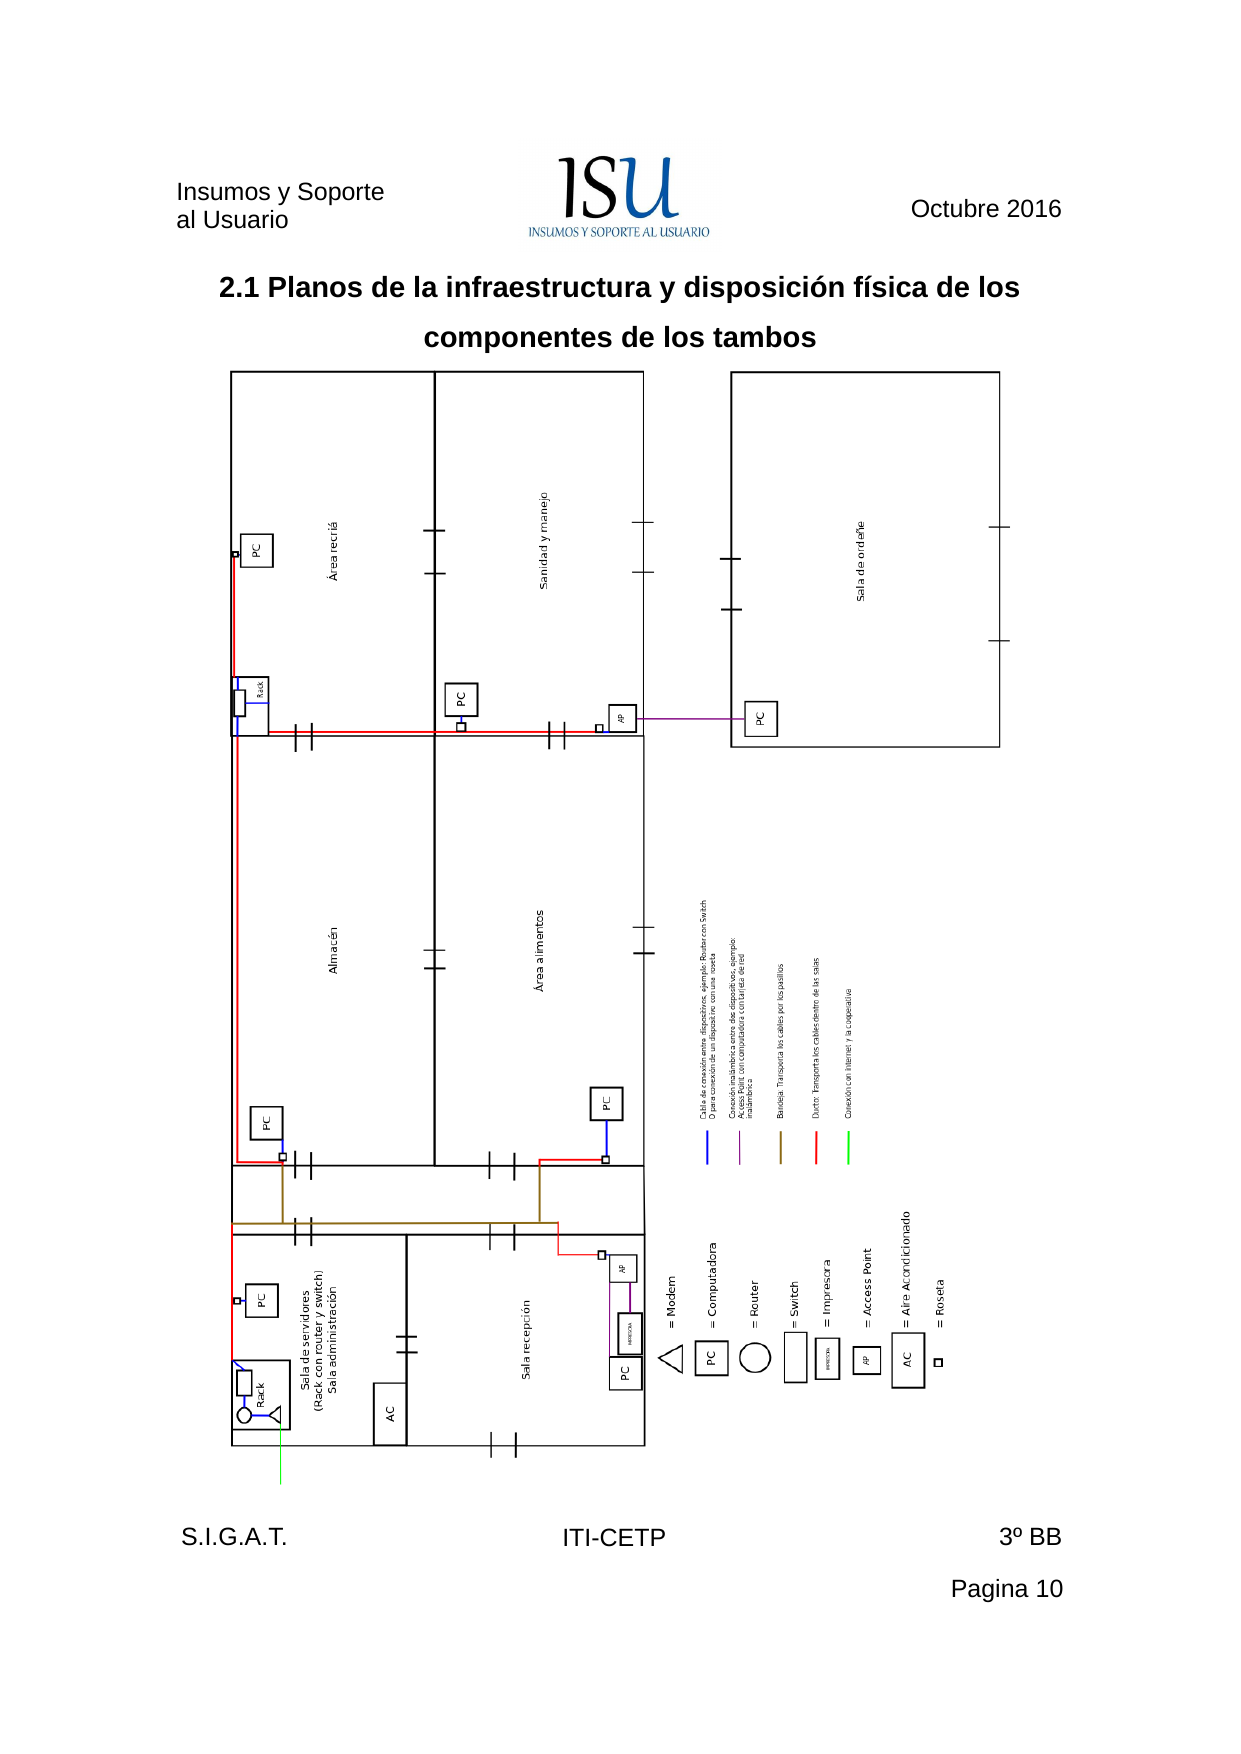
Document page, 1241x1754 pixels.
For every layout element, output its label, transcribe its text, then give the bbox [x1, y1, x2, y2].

picture [230, 370, 1011, 1485]
text 2.1 Planos de la infraestructura y disposición física de los componentes de los tambos [177, 270, 1063, 354]
picture [517, 138, 723, 252]
